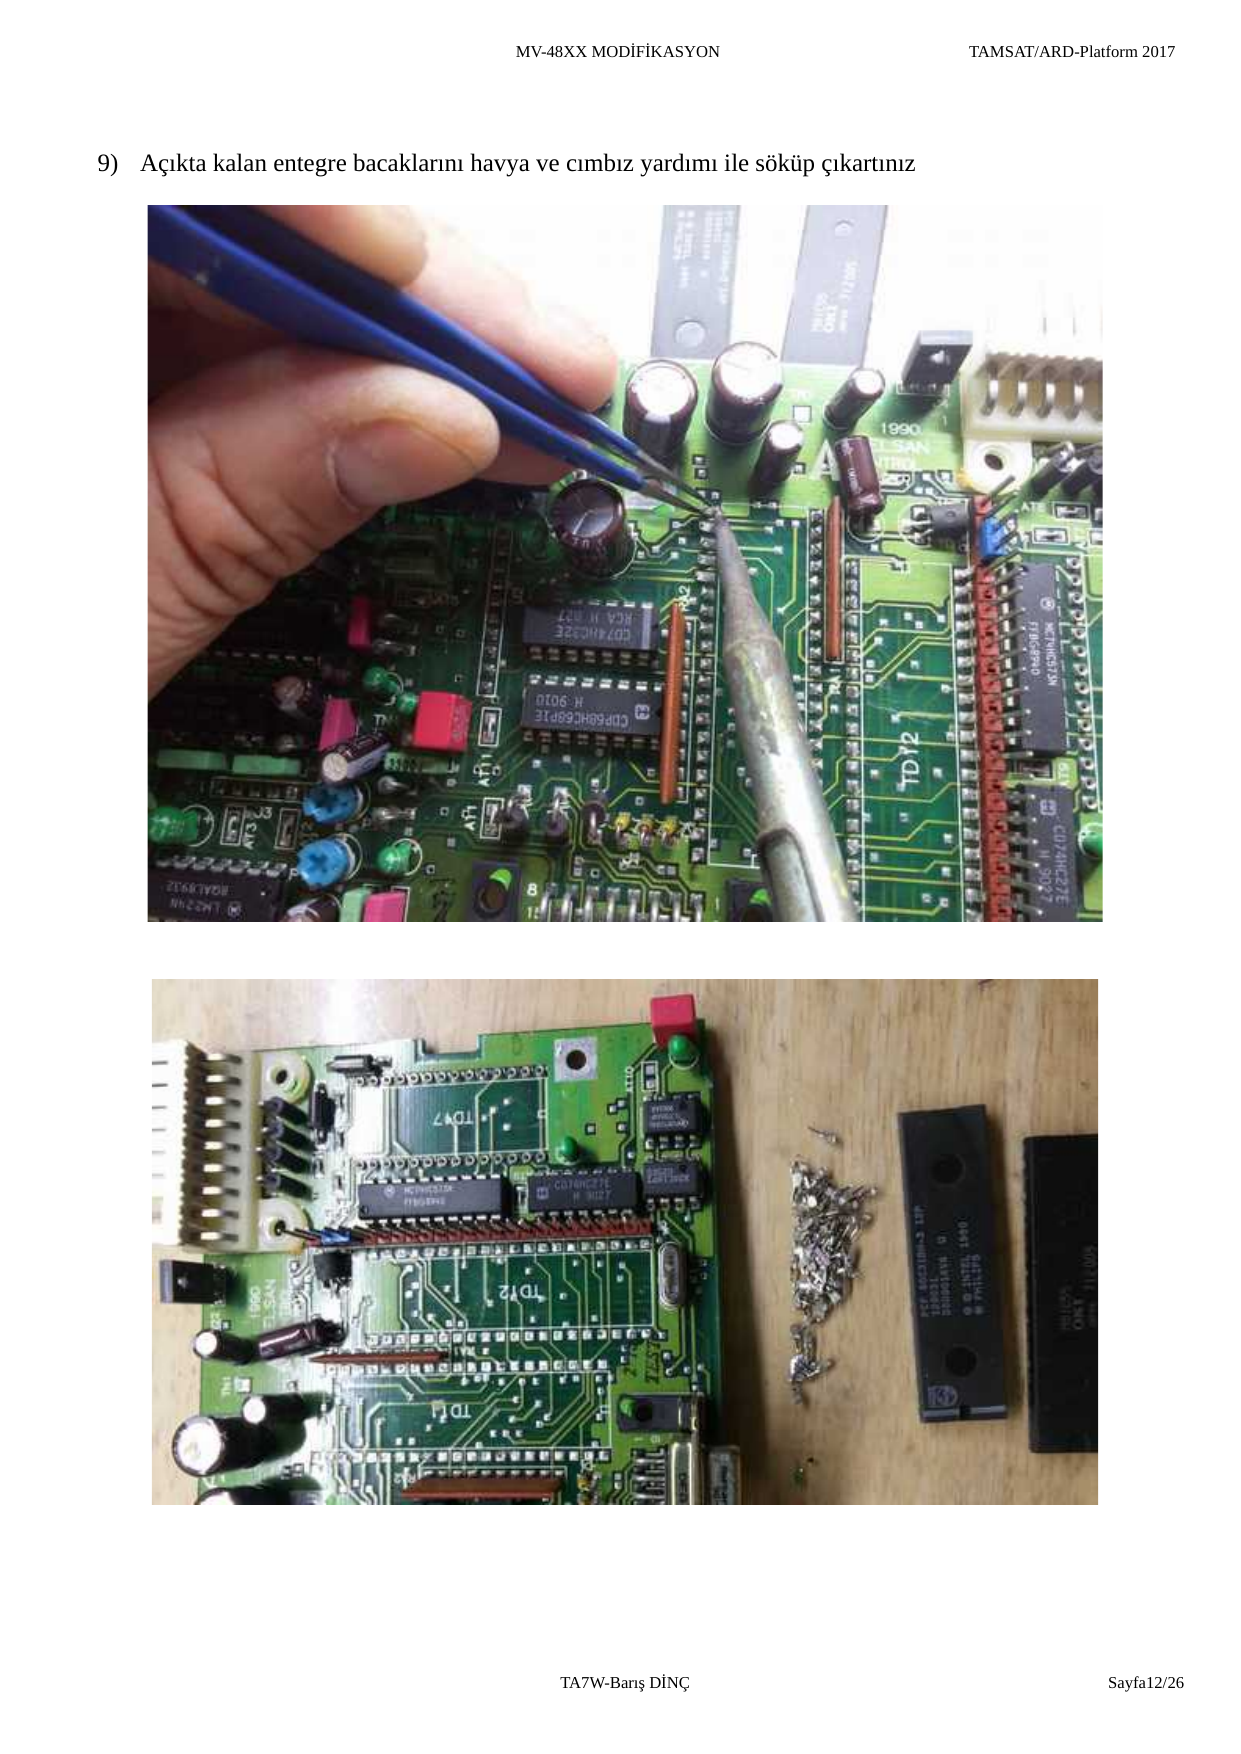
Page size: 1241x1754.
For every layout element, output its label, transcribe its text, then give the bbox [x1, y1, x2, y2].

list Açıkta kalan entegre bacaklarını havya ve cımbız yardımı ile söküp çıkartınız [97, 148, 1190, 177]
picture [151, 979, 1099, 1505]
picture [147, 205, 1103, 922]
